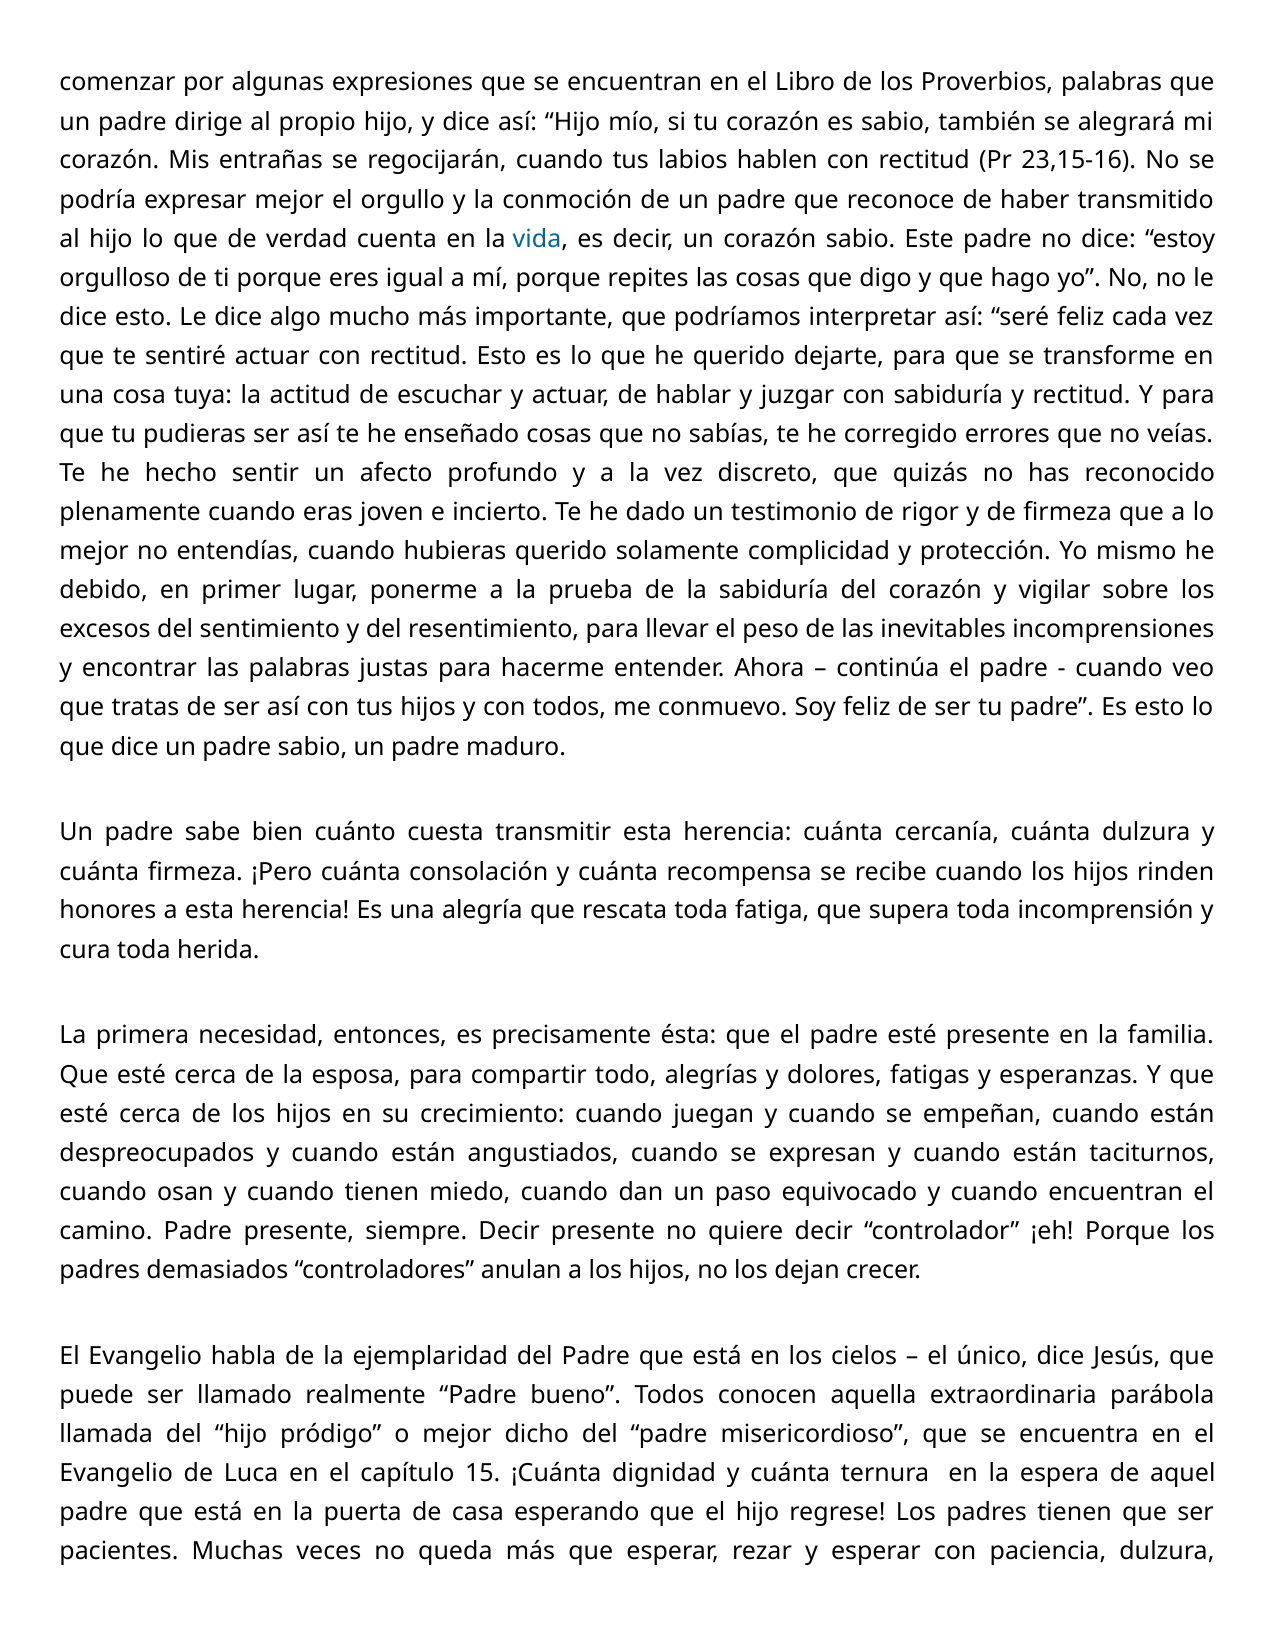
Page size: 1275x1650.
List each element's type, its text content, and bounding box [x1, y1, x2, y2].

text La primera necesidad, entonces, es precisamente ésta: que el padre esté presente en la familia. Que esté cerca de la esposa, para compartir todo, alegrías y dolores, fatigas y esperanzas. Y que esté cerca de los hijos en su crecimiento: cuando juegan y cuando se empeñan, cuando están despreocupados y cuando están angustiados, cuando se expresan y cuando están taciturnos, cuando osan y cuando tienen miedo, cuando dan un paso equivocado y cuando encuentran el camino. Padre presente, siempre. Decir presente no quiere decir “controlador” ¡eh! Porque los padres demasiados “controladores” anulan a los hijos, no los dejan crecer. [59, 1012, 1216, 1286]
text Un padre sabe bien cuánto cuesta transmitir esta herencia: cuánta cercanía, cuánta dulzura y cuánta firmeza. ¡Pero cuánta consolación y cuánta recompensa se recibe cuando los hijos rinden honores a esta herencia! Es una alegría que rescata toda fatiga, que supera toda incomprensión y cura toda herida. [59, 809, 1216, 965]
text comenzar por algunas expresiones que se encuentran en el Libro de los Proverbios, palabras que un padre dirige al propio hijo, y dice así: “Hijo mío, si tu corazón es sabio, también se alegrará mi corazón. Mis entrañas se regocijarán, cuando tus labios hablen con rectitud (Pr 23,15-16). No se podría expresar mejor el orgullo y la conmoción de un padre que reconoce de haber transmitido al hijo lo que de verdad cuenta en la vida, es decir, un corazón sabio. Este padre no dice: “estoy orgulloso de ti porque eres igual a mí, porque repites las cosas que digo y que hago yo”. No, no le dice esto. Le dice algo mucho más importante, que podríamos interpretar así: “seré feliz cada vez que te sentiré actuar con rectitud. Esto es lo que he querido dejarte, para que se transforme en una cosa tuya: la actitud de escuchar y actuar, de hablar y juzgar con sabiduría y rectitud. Y para que tu pudieras ser así te he enseñado cosas que no sabías, te he corregido errores que no veías. Te he hecho sentir un afecto profundo y a la vez discreto, que quizás no has reconocido plenamente cuando eras joven e incierto. Te he dado un testimonio de rigor y de firmeza que a lo mejor no entendías, cuando hubieras querido solamente complicidad y protección. Yo mismo he debido, en primer lugar, ponerme a la prueba de la sabiduría del corazón y vigilar sobre los excesos del sentimiento y del resentimiento, para llevar el peso de las inevitables incomprensiones y encontrar las palabras justas para hacerme entender. Ahora – continúa el padre - cuando veo que tratas de ser así con tus hijos y con todos, me conmuevo. Soy feliz de ser tu padre”. Es esto lo que dice un padre sabio, un padre maduro. [59, 59, 1216, 762]
text El Evangelio habla de la ejemplaridad del Padre que está en los cielos – el único, dice Jesús, que puede ser llamado realmente “Padre bueno”. Todos conocen aquella extraordinaria parábola llamada del “hijo pródigo” o mejor dicho del “padre misericordioso”, que se encuentra en el Evangelio de Luca en el capítulo 15. ¡Cuánta dignidad y cuánta ternura en la espera de aquel padre que está en la puerta de casa esperando que el hijo regrese! Los padres tienen que ser pacientes. Muchas veces no queda más que esperar, rezar y esperar con paciencia, dulzura, [59, 1332, 1216, 1567]
